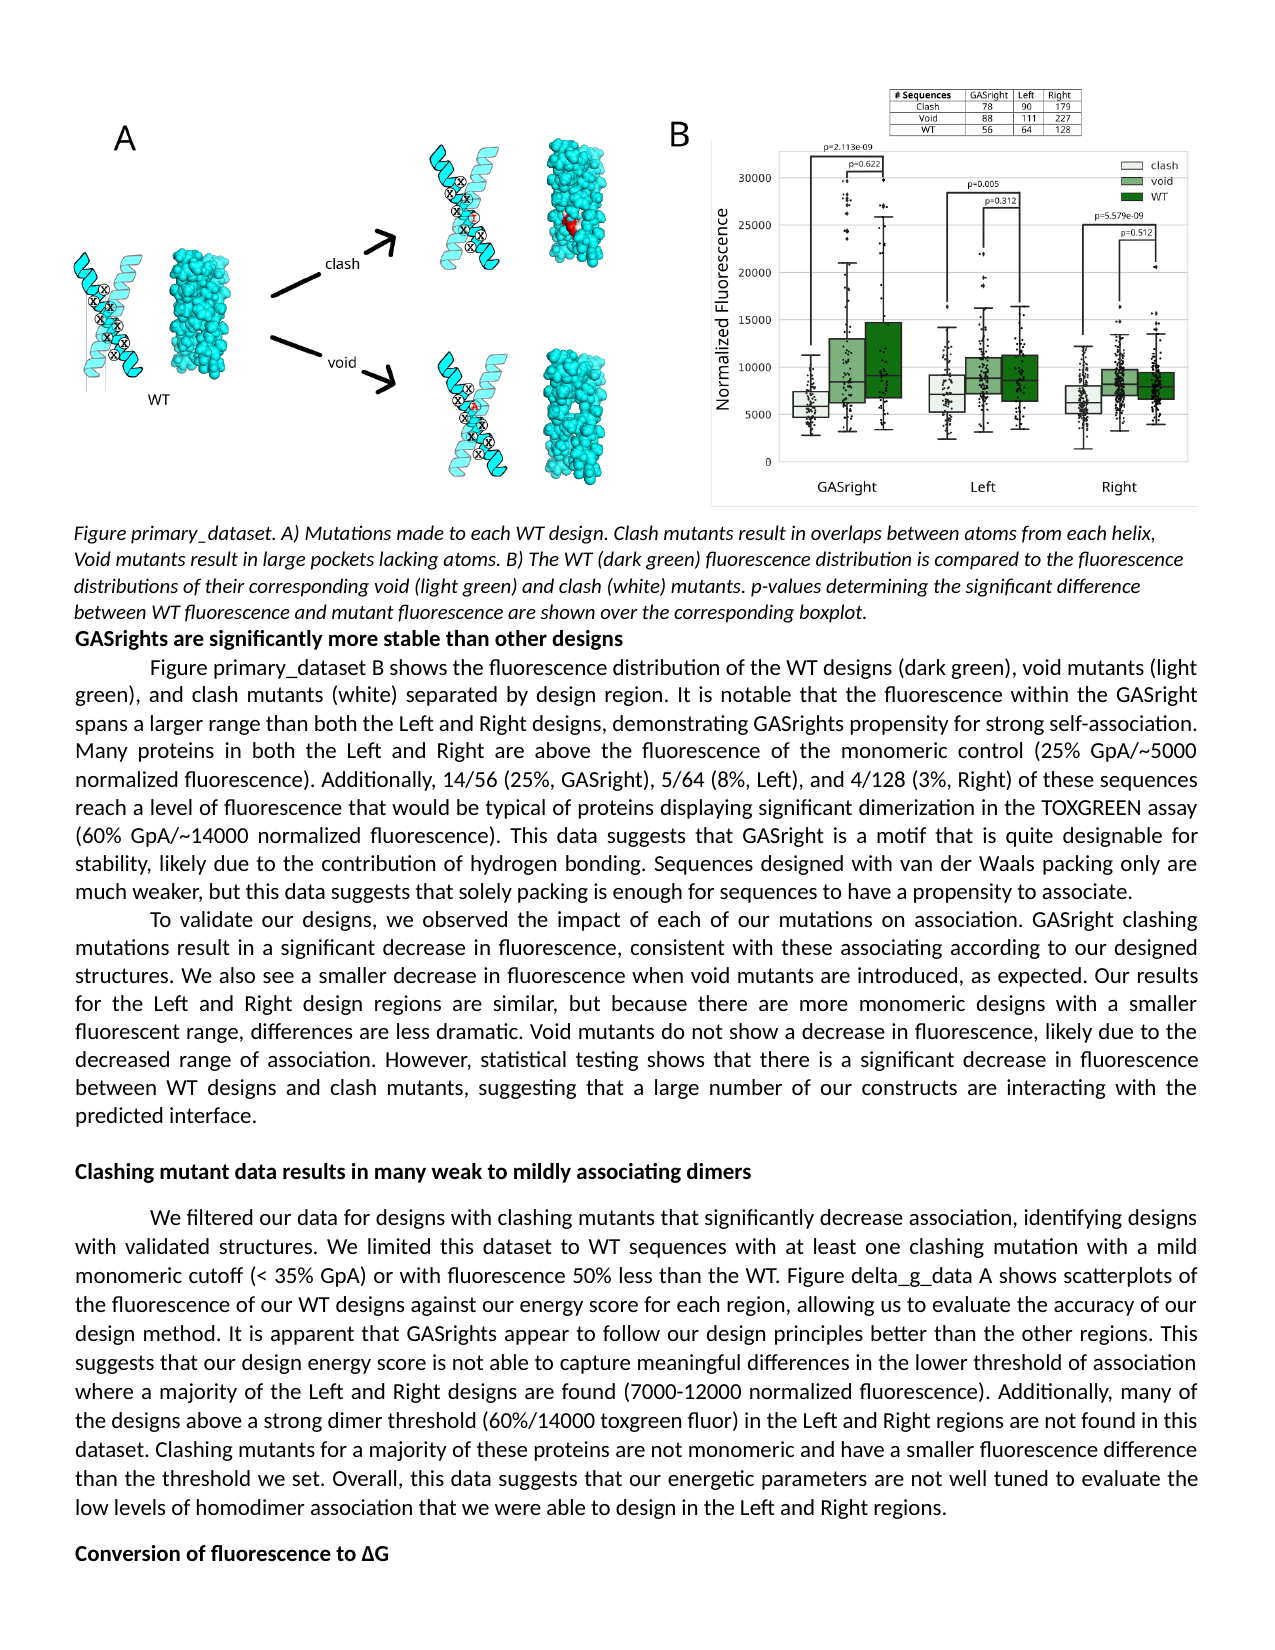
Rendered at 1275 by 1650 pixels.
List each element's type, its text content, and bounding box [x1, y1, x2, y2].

text Conversion of fluorescence to ΔG [75, 1539, 1200, 1567]
text To validate our designs, we observed the impact of each of our mutations on association. GASright clashing mutations result in a significant decrease in fluorescence, consistent with these associating according to our designed structures. We also see a smaller decrease in fluorescence when void mutants are introduced, as expected. Our results for the Left and Right design regions are similar, but because there are more monomeric designs with a smaller fluorescent range, differences are less dramatic. Void mutants do not show a decrease in fluorescence, likely due to the decreased range of association. However, statistical testing shows that there is a significant decrease in fluorescence between WT designs and clash mutants, suggesting that a large number of our constructs are interacting with the predicted interface. [75, 905, 1200, 1129]
picture [73, 89, 1199, 507]
text We filtered our data for designs with clashing mutants that significantly decrease association, identifying designs with validated structures. We limited this dataset to WT sequences with at least one clashing mutation with a mild monomeric cutoff (< 35% GpA) or with fluorescence 50% less than the WT. Figure delta_g_data A shows scatterplots of the fluorescence of our WT designs against our energy score for each region, allowing us to evaluate the accuracy of our design method. It is apparent that GASrights appear to follow our design principles better than the other regions. This suggests that our design energy score is not able to capture meaningful differences in the lower threshold of association where a majority of the Left and Right designs are found (7000-12000 normalized fluorescence). Additionally, many of the designs above a strong dimer threshold (60%/14000 toxgreen fluor) in the Left and Right regions are not found in this dataset. Clashing mutants for a majority of these proteins are not monomeric and have a smaller fluorescence difference than the threshold we set. Overall, this data suggests that our energetic parameters are not well tuned to evaluate the low levels of homodimer association that we were able to design in the Left and Right regions. [75, 1203, 1200, 1521]
text GASrights are significantly more stable than other designs [75, 104, 1200, 653]
text Clashing mutant data results in many weak to mildly associating dimers [75, 1157, 1200, 1185]
text Figure primary_dataset B shows the fluorescence distribution of the WT designs (dark green), void mutants (light green), and clash mutants (white) separated by design region. It is notable that the fluorescence within the GASright spans a larger range than both the Left and Right designs, demonstrating GASrights propensity for strong self-association. Many proteins in both the Left and Right are above the fluorescence of the monomeric control (25% GpA/~5000 normalized fluorescence). Additionally, 14/56 (25%, GASright), 5/64 (8%, Left), and 4/128 (3%, Right) of these sequences reach a level of fluorescence that would be typical of proteins displaying significant dimerization in the TOXGREEN assay (60% GpA/~14000 normalized fluorescence). This data suggests that GASright is a motif that is quite designable for stability, likely due to the contribution of hydrogen bonding. Sequences designed with van der Waals packing only are much weaker, but this data suggests that solely packing is enough for sequences to have a propensity to associate. [75, 653, 1200, 905]
text Figure primary_dataset. A) Mutations made to each WT design. Clash mutants result in overlaps between atoms from each helix, Void mutants result in large pockets lacking atoms. B) The WT (dark green) fluorescence distribution is compared to the fluorescence distributions of their corresponding void (light green) and clash (white) mutants. p-values determining the significant difference between WT fluorescence and mutant fluorescence are shown over the corresponding boxplot. [73, 507, 1198, 624]
